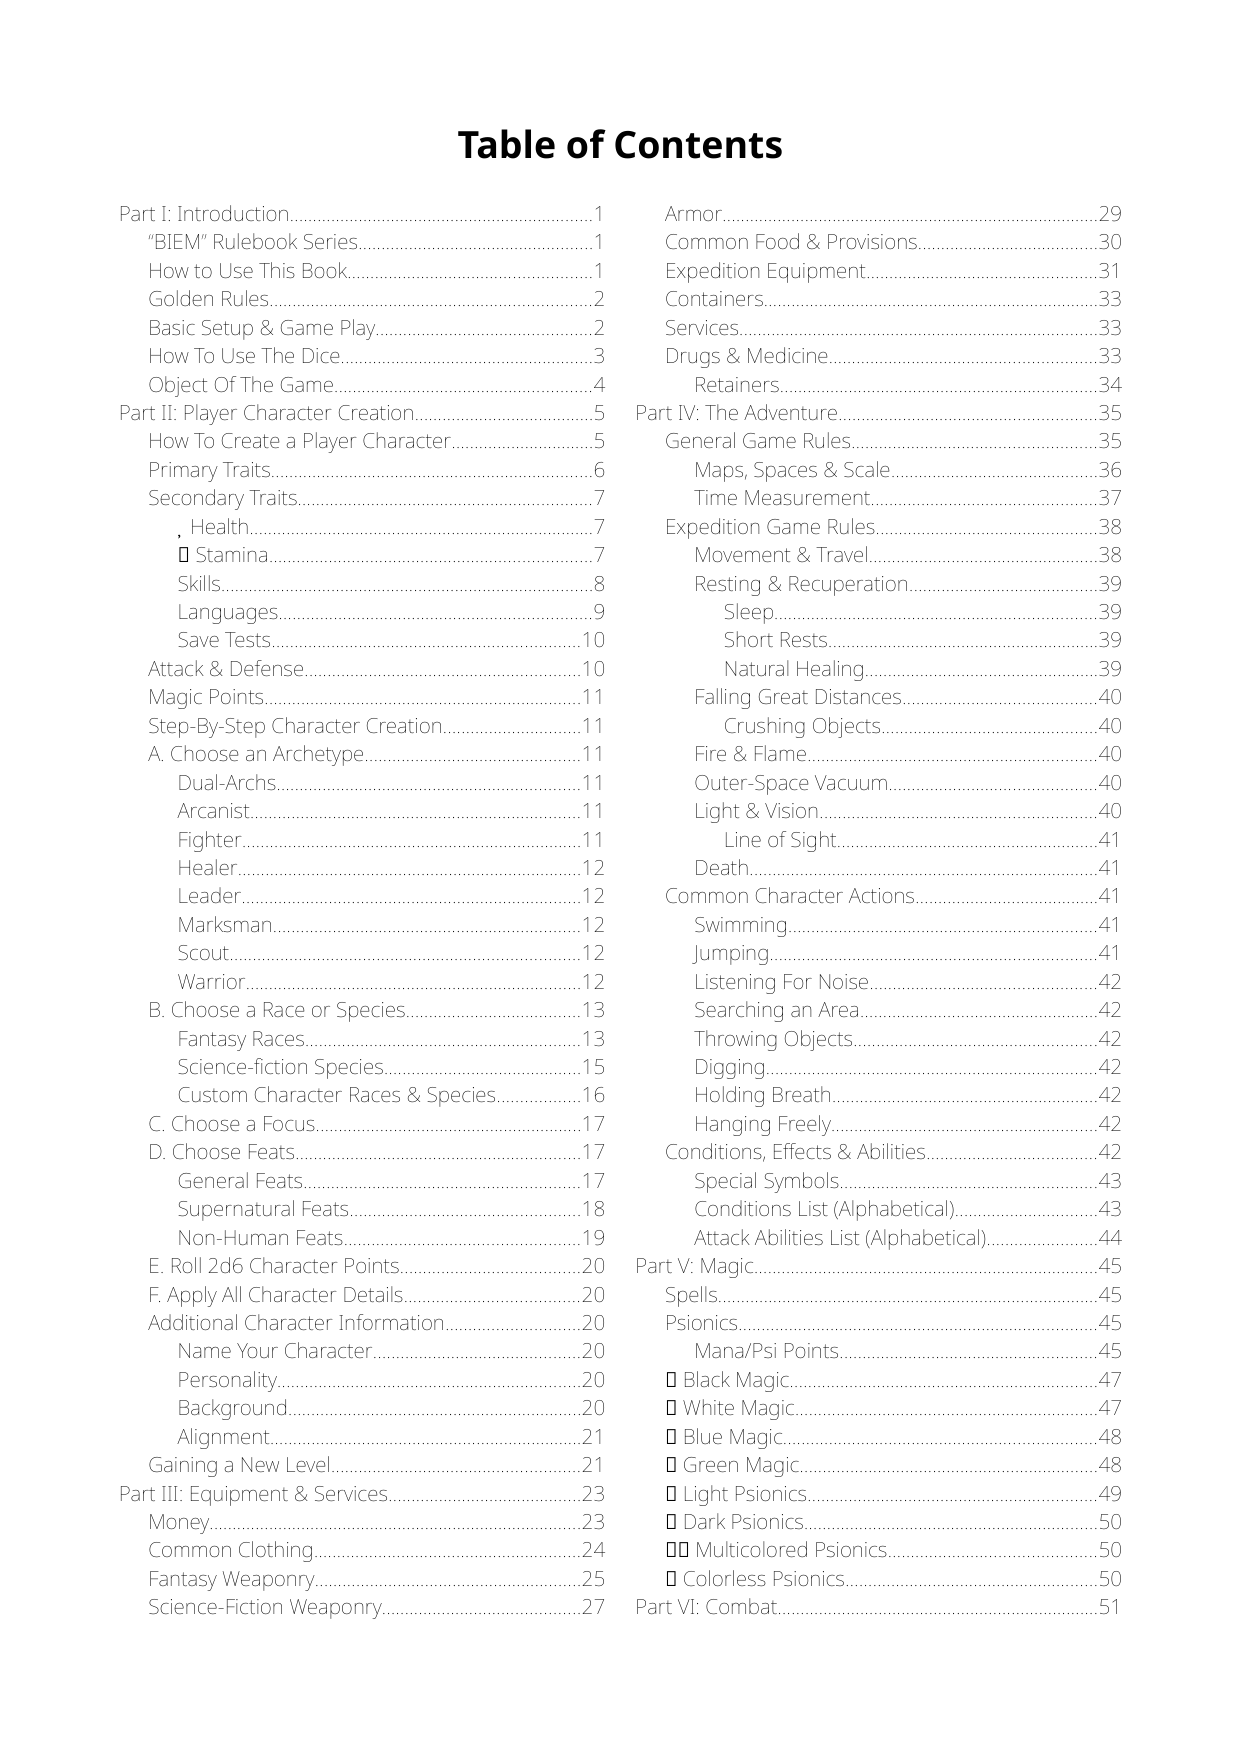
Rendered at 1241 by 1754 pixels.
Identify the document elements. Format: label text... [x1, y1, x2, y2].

text  Health 7 [177, 512, 605, 540]
text Armor 29 [665, 199, 1122, 227]
text Fire & Flame 40 [694, 739, 1122, 768]
text E. Roll 2d6 Character Points 20 [148, 1251, 605, 1280]
text Throwing Objects 42 [694, 1024, 1122, 1052]
text Mana/Psi Points 45 [694, 1337, 1122, 1365]
text Magic Points 11 [148, 682, 605, 711]
text Save Tests 10 [177, 626, 605, 654]
text Digging 42 [694, 1052, 1122, 1081]
text Languages 9 [177, 597, 605, 626]
text Resting & Recuperation 39 [694, 569, 1122, 597]
text Science-Fiction Weaponry 27 [148, 1592, 605, 1621]
text “BIEM” Rulebook Series 1 [148, 227, 605, 256]
text Scout 12 [177, 938, 605, 967]
text Conditions List (Alphabetical) 43 [694, 1194, 1122, 1223]
text Supernatural Feats 18 [177, 1194, 605, 1223]
text Common Food & Provisions 30 [665, 227, 1122, 256]
text  Light Psionics 49 [665, 1479, 1122, 1507]
text Spells 45 [665, 1280, 1122, 1308]
text Part III: Equipment & Services 23 [118, 1479, 605, 1507]
text Money 23 [148, 1507, 605, 1536]
text Custom Character Races & Species 16 [177, 1081, 605, 1109]
text  White Magic 47 [665, 1393, 1122, 1422]
text Listening For Noise 42 [694, 967, 1122, 995]
text Outer-Space Vacuum 40 [694, 768, 1122, 796]
text Step-By-Step Character Creation 11 [148, 711, 605, 739]
text Primary Traits 6 [148, 455, 605, 483]
text Science-fiction Species 15 [177, 1052, 605, 1081]
text Common Clothing 24 [148, 1536, 605, 1564]
text Marksman 12 [177, 910, 605, 938]
text General Feats 17 [177, 1166, 605, 1194]
text Movement & Travel 38 [694, 540, 1122, 569]
text  Stamina 7 [177, 540, 605, 569]
text Part I: Introduction 1 [118, 199, 605, 227]
text Part V: Magic 45 [635, 1251, 1122, 1280]
text F. Apply All Character Details 20 [148, 1280, 605, 1308]
text Secondary Traits 7 [148, 483, 605, 512]
text Warrior 12 [177, 967, 605, 995]
text Attack & Defense 10 [148, 654, 605, 682]
text How to Use This Book 1 [148, 256, 605, 284]
text Special Symbols 43 [694, 1166, 1122, 1194]
text Retainers 34 [694, 370, 1122, 398]
text Expedition Equipment 31 [665, 256, 1122, 284]
text Arcanist 11 [177, 796, 605, 825]
text Psionics 45 [665, 1308, 1122, 1337]
text Personality 20 [177, 1365, 605, 1393]
text Light & Vision 40 [694, 796, 1122, 825]
text  Green Magic 48 [665, 1450, 1122, 1479]
text Name Your Character 20 [177, 1337, 605, 1365]
text Swimming 41 [694, 910, 1122, 938]
text Part VI: Combat 51 [635, 1592, 1122, 1621]
text Alignment 21 [177, 1422, 605, 1450]
text Jumping 41 [694, 938, 1122, 967]
text Services 33 [665, 313, 1122, 341]
text Falling Great Distances 40 [694, 682, 1122, 711]
text Leader 12 [177, 882, 605, 910]
text Conditions, Effects & Abilities 42 [665, 1137, 1122, 1166]
text C. Choose a Focus 17 [148, 1109, 605, 1137]
text B. Choose a Race or Species 13 [148, 995, 605, 1024]
text Dual-Archs 11 [177, 768, 605, 796]
text Gaining a New Level 21 [148, 1450, 605, 1479]
text Fighter 11 [177, 825, 605, 853]
text Time Measurement 37 [694, 483, 1122, 512]
text Attack Abilities List (Alphabetical) 44 [694, 1223, 1122, 1251]
text Crushing Objects 40 [724, 711, 1122, 739]
text Maps, Spaces & Scale 36 [694, 455, 1122, 483]
text Searching an Area 42 [694, 995, 1122, 1024]
text Death 41 [694, 853, 1122, 882]
text  Multicolored Psionics 50 [665, 1536, 1122, 1564]
text Natural Healing 39 [724, 654, 1122, 682]
text Healer 12 [177, 853, 605, 882]
text Background 20 [177, 1393, 605, 1422]
text  Blue Magic 48 [665, 1422, 1122, 1450]
text How To Use The Dice 3 [148, 341, 605, 370]
text Line of Sight 41 [724, 825, 1122, 853]
text Fantasy Weaponry 25 [148, 1564, 605, 1592]
text Skills 8 [177, 569, 605, 597]
text How To Create a Player Character 5 [148, 427, 605, 455]
text Basic Setup & Game Play 2 [148, 313, 605, 341]
text Drugs & Medicine 33 [665, 341, 1122, 370]
text Short Rests 39 [724, 626, 1122, 654]
text Hanging Freely 42 [694, 1109, 1122, 1137]
text Part IV: The Adventure 35 [635, 398, 1122, 427]
text Golden Rules 2 [148, 284, 605, 313]
text Non-Human Feats 19 [177, 1223, 605, 1251]
text A. Choose an Archetype 11 [148, 739, 605, 768]
text Additional Character Information 20 [148, 1308, 605, 1337]
text  Colorless Psionics 50 [665, 1564, 1122, 1592]
text  Dark Psionics 50 [665, 1507, 1122, 1536]
text Object Of The Game 4 [148, 370, 605, 398]
text Fantasy Races 13 [177, 1024, 605, 1052]
text Common Character Actions 41 [665, 882, 1122, 910]
text D. Choose Feats 17 [148, 1137, 605, 1166]
text Part II: Player Character Creation 5 [118, 398, 605, 427]
text Containers 33 [665, 284, 1122, 313]
text Holding Breath 42 [694, 1081, 1122, 1109]
text Sleep 39 [724, 597, 1122, 626]
text General Game Rules 35 [665, 427, 1122, 455]
text Expedition Game Rules 38 [665, 512, 1122, 540]
text  Black Magic 47 [665, 1365, 1122, 1393]
